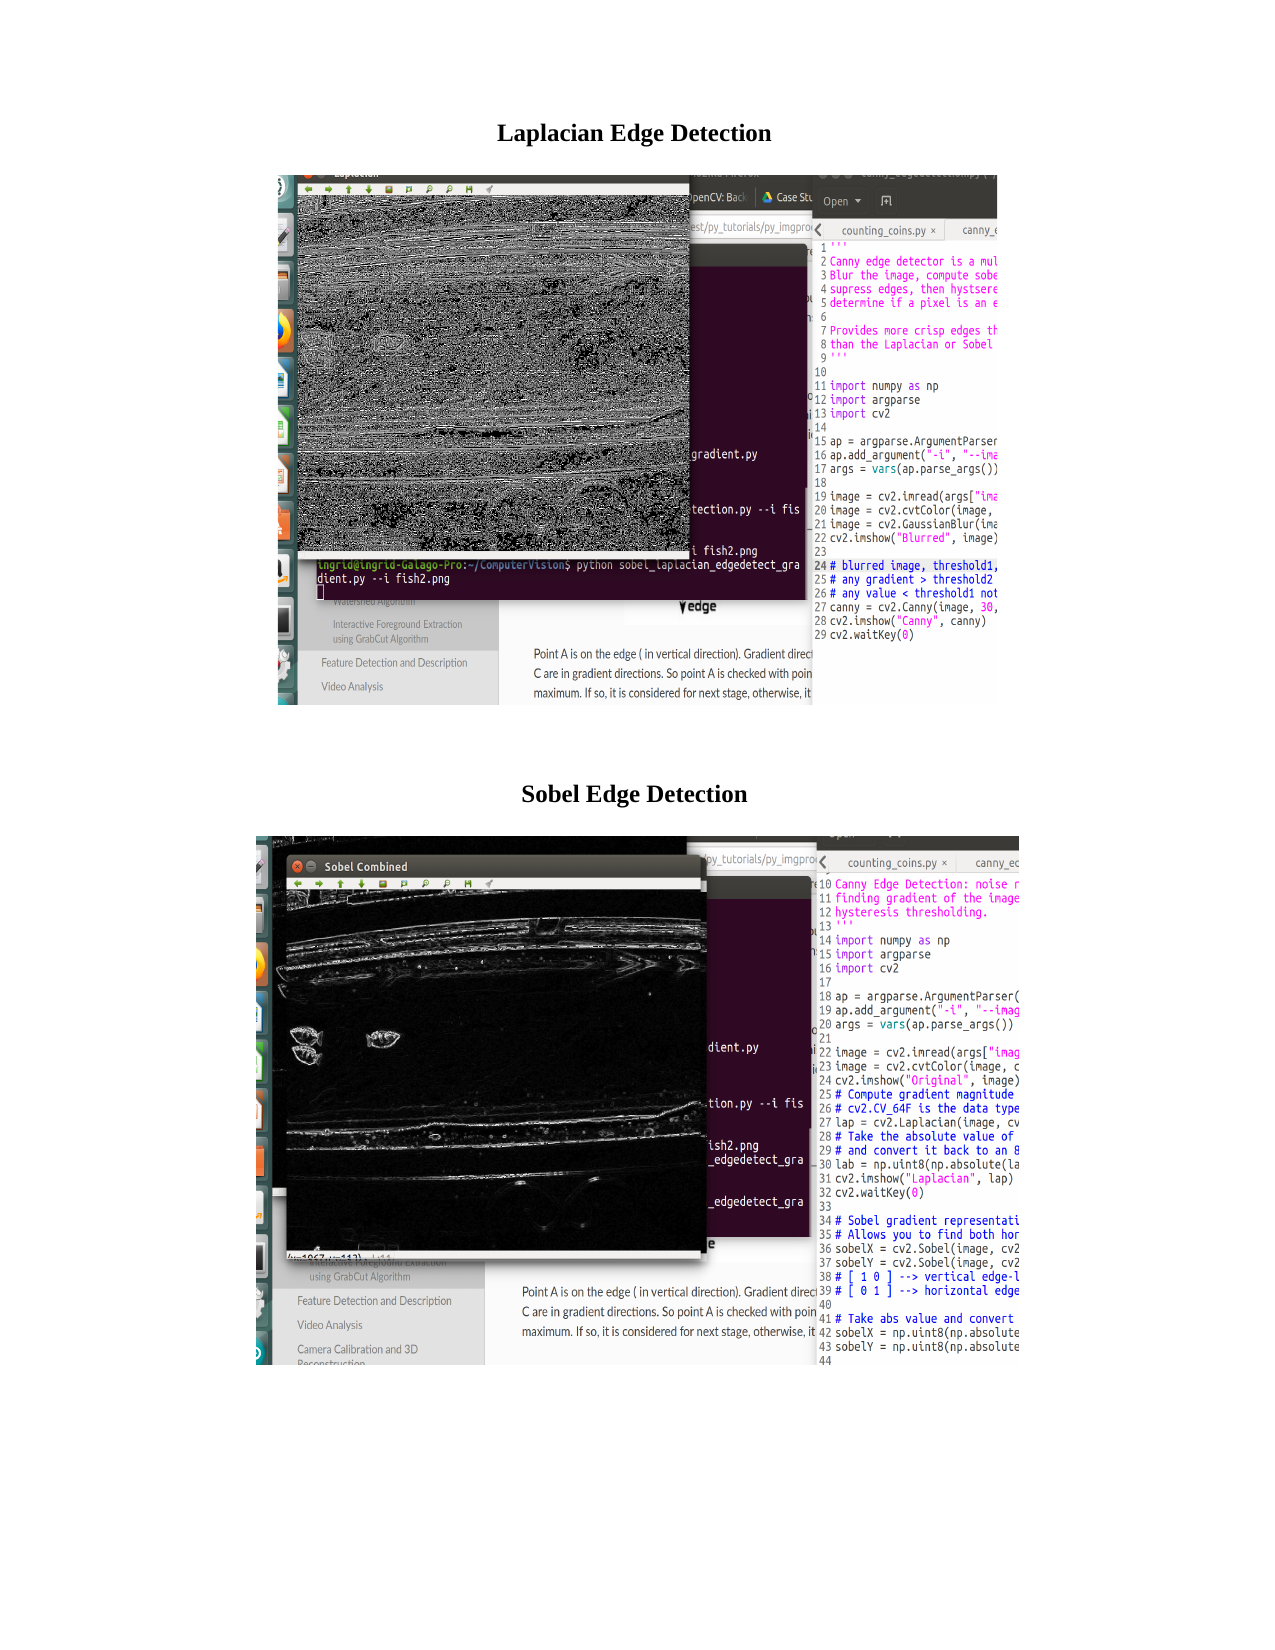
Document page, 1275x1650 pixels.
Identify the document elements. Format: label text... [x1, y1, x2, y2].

picture [256, 836, 375, 1365]
picture [277, 175, 370, 705]
text Sobel Edge Detection [118, 779, 1157, 808]
text Laplacian Edge Detection [118, 118, 1157, 147]
